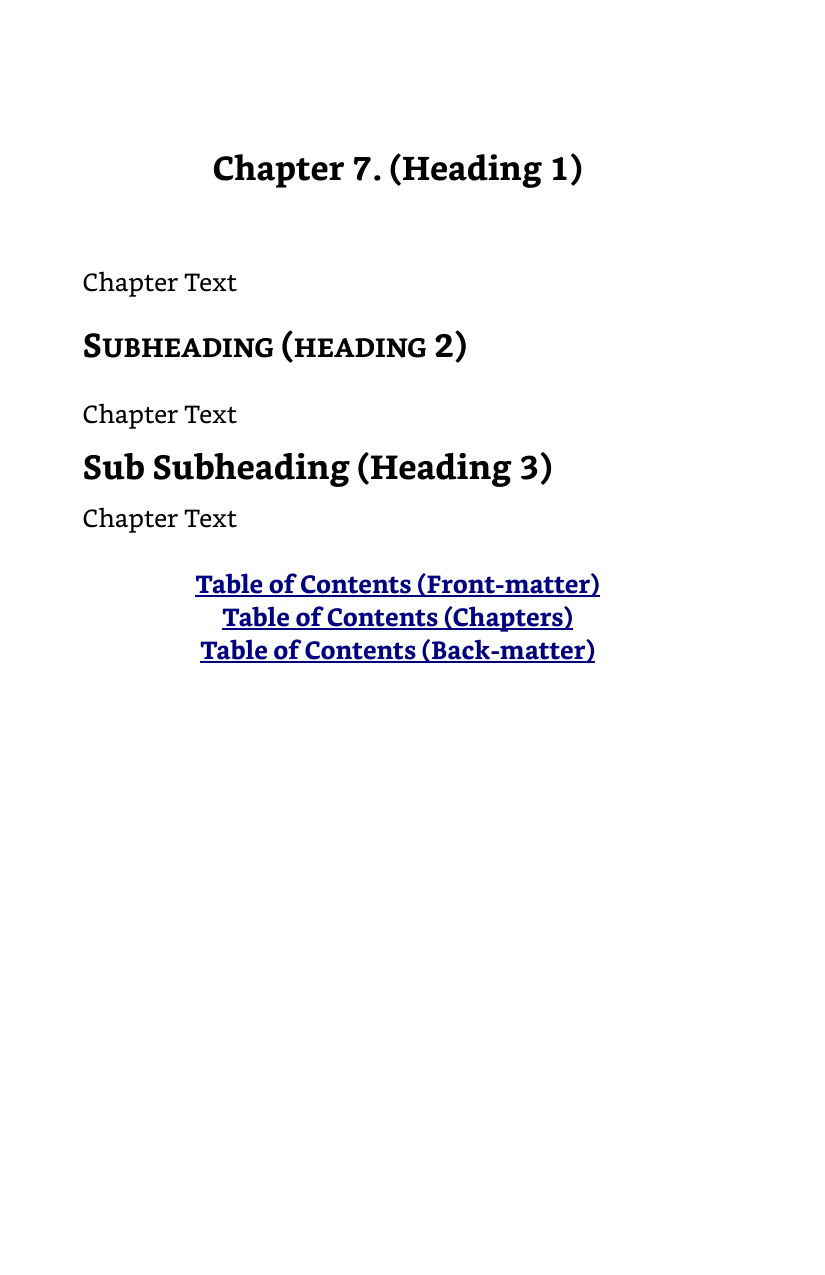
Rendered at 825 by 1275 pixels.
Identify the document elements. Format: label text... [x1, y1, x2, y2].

text Table of Contents (Front-matter) [82, 567, 712, 600]
subtitle Chapter 7. (Heading 1) [82, 146, 712, 189]
text Chapter Text [82, 501, 712, 534]
text Chapter Text [82, 264, 712, 297]
subtitle Subheading (heading 2) [82, 322, 712, 366]
subtitle Sub Subheading (Heading 3) [82, 444, 712, 488]
text Chapter Text [82, 397, 712, 429]
text Table of Contents (Chapters) [82, 600, 712, 633]
text Table of Contents (Back-matter) [82, 633, 712, 666]
